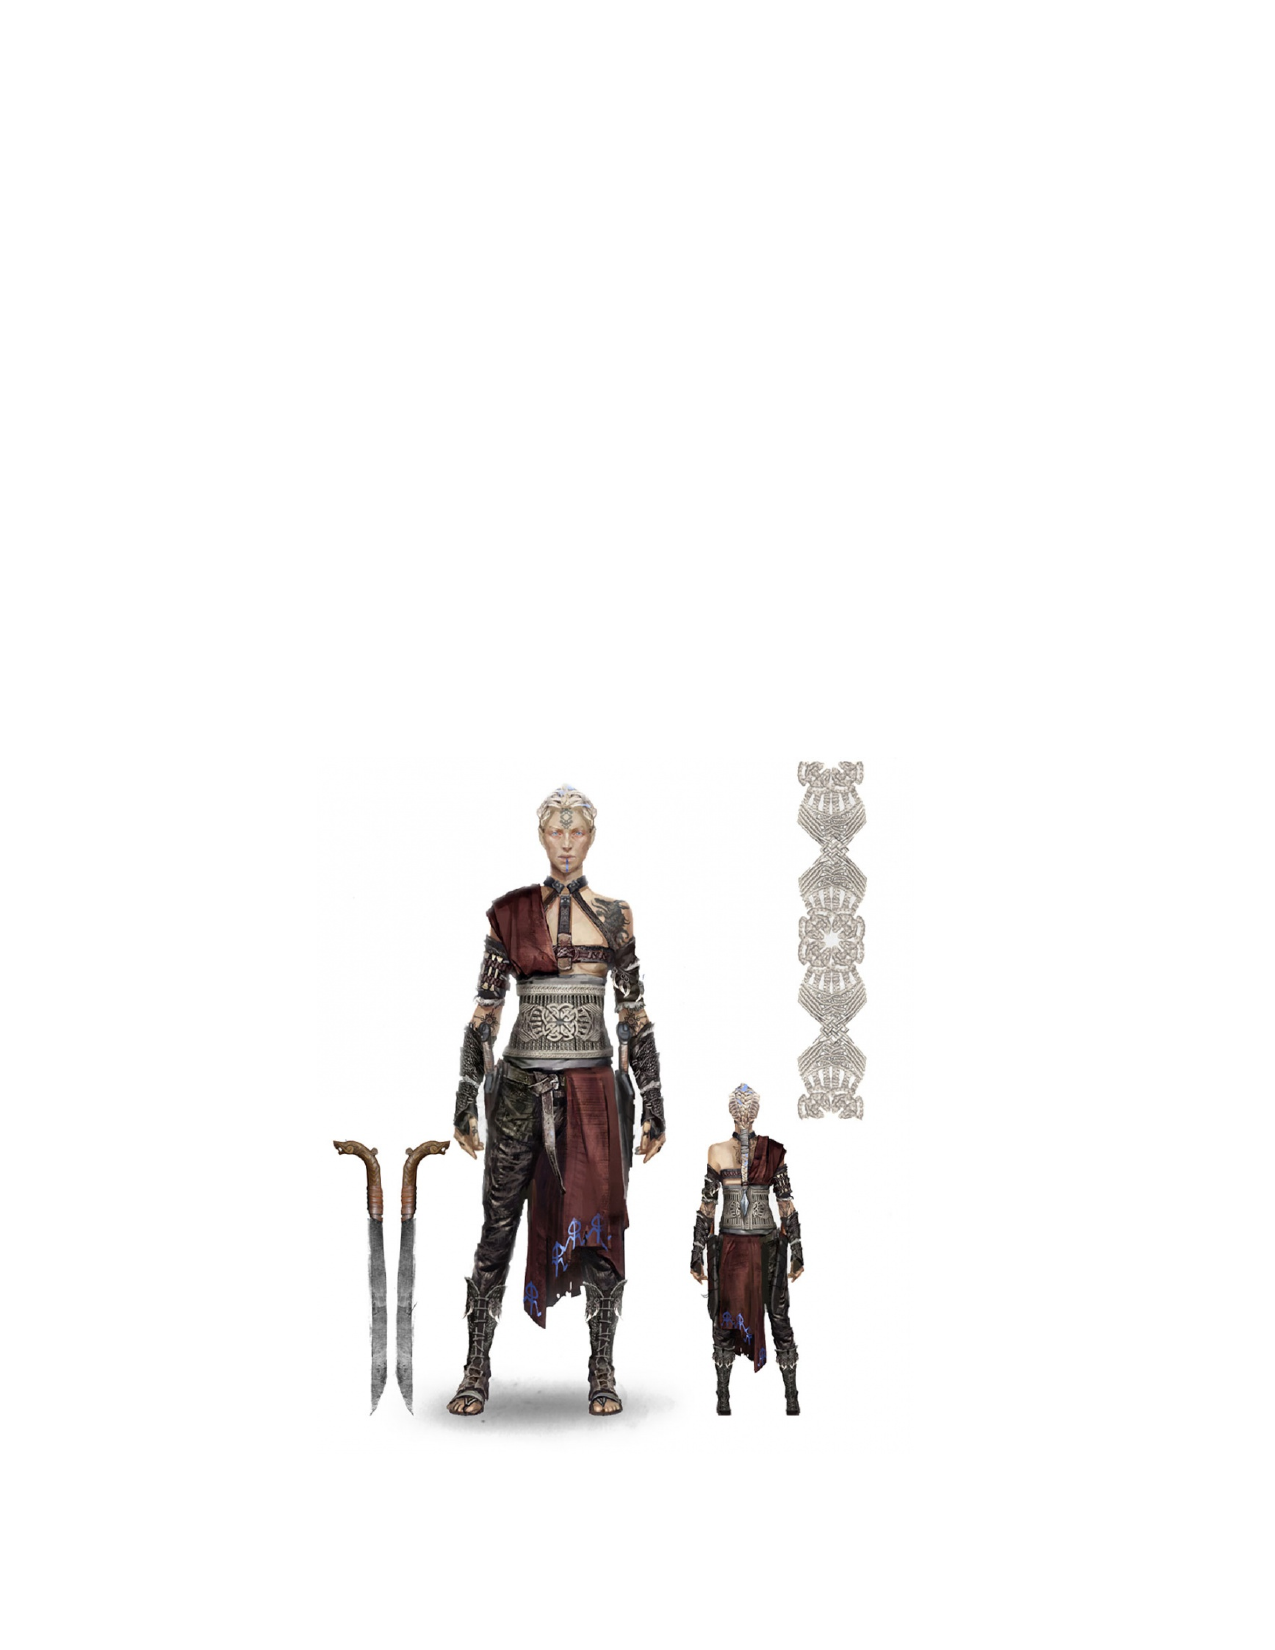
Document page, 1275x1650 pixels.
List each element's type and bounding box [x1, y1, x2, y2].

picture [317, 757, 914, 1454]
